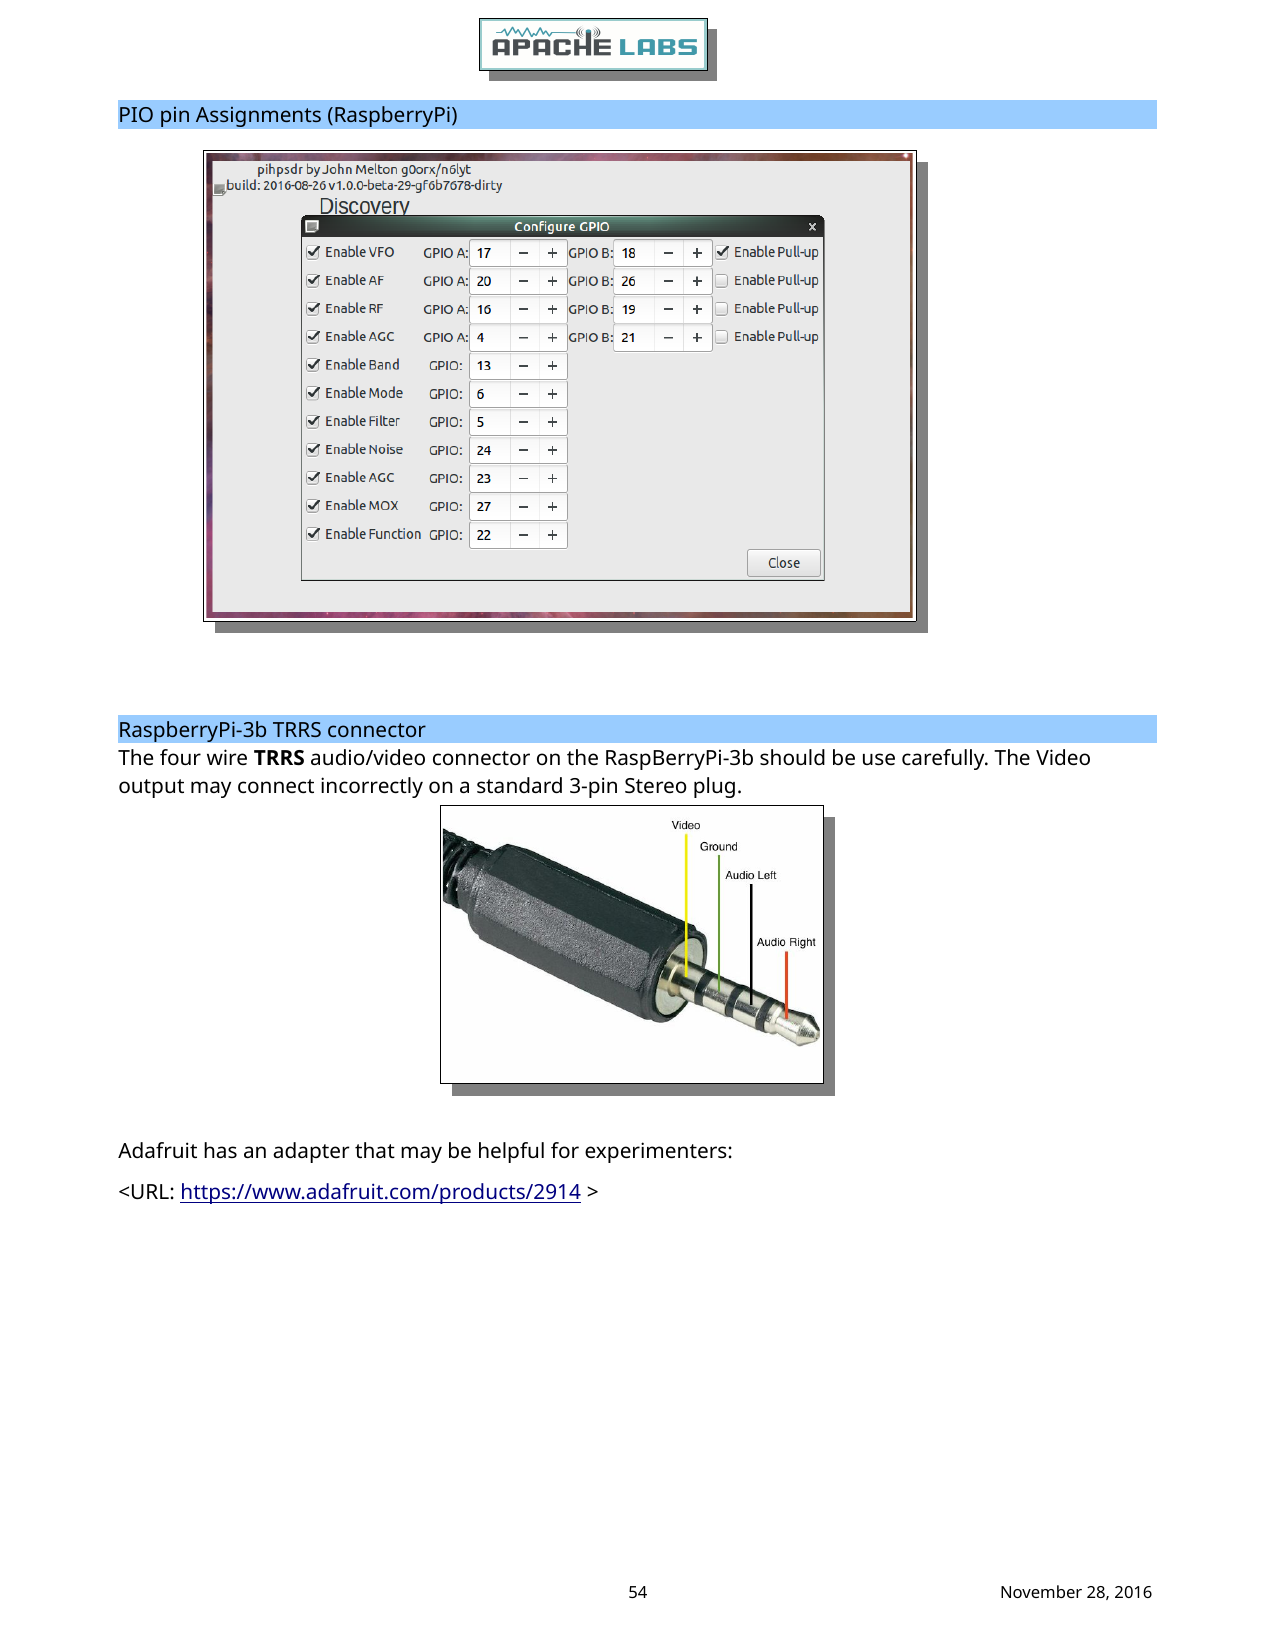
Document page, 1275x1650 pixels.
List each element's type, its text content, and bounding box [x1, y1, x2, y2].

picture [206, 153, 913, 618]
subtitle RaspberryPi-3b TRRS connector [118, 715, 1157, 743]
text <URL: https://www.adafruit.com/products/2914 > [118, 1177, 1157, 1206]
text The four wire TRRS audio/video connector on the RaspBerryPi-3b should be use carefully. The Video output may connect incorrectly on a standard 3-pin Stereo plug. [118, 743, 1157, 800]
subtitle PIO pin Assignments (RaspberryPi) [118, 100, 1157, 129]
picture [442, 807, 821, 1081]
text Adafruit has an adapter that may be helpful for experimenters: [118, 1137, 1157, 1165]
picture [482, 21, 704, 68]
